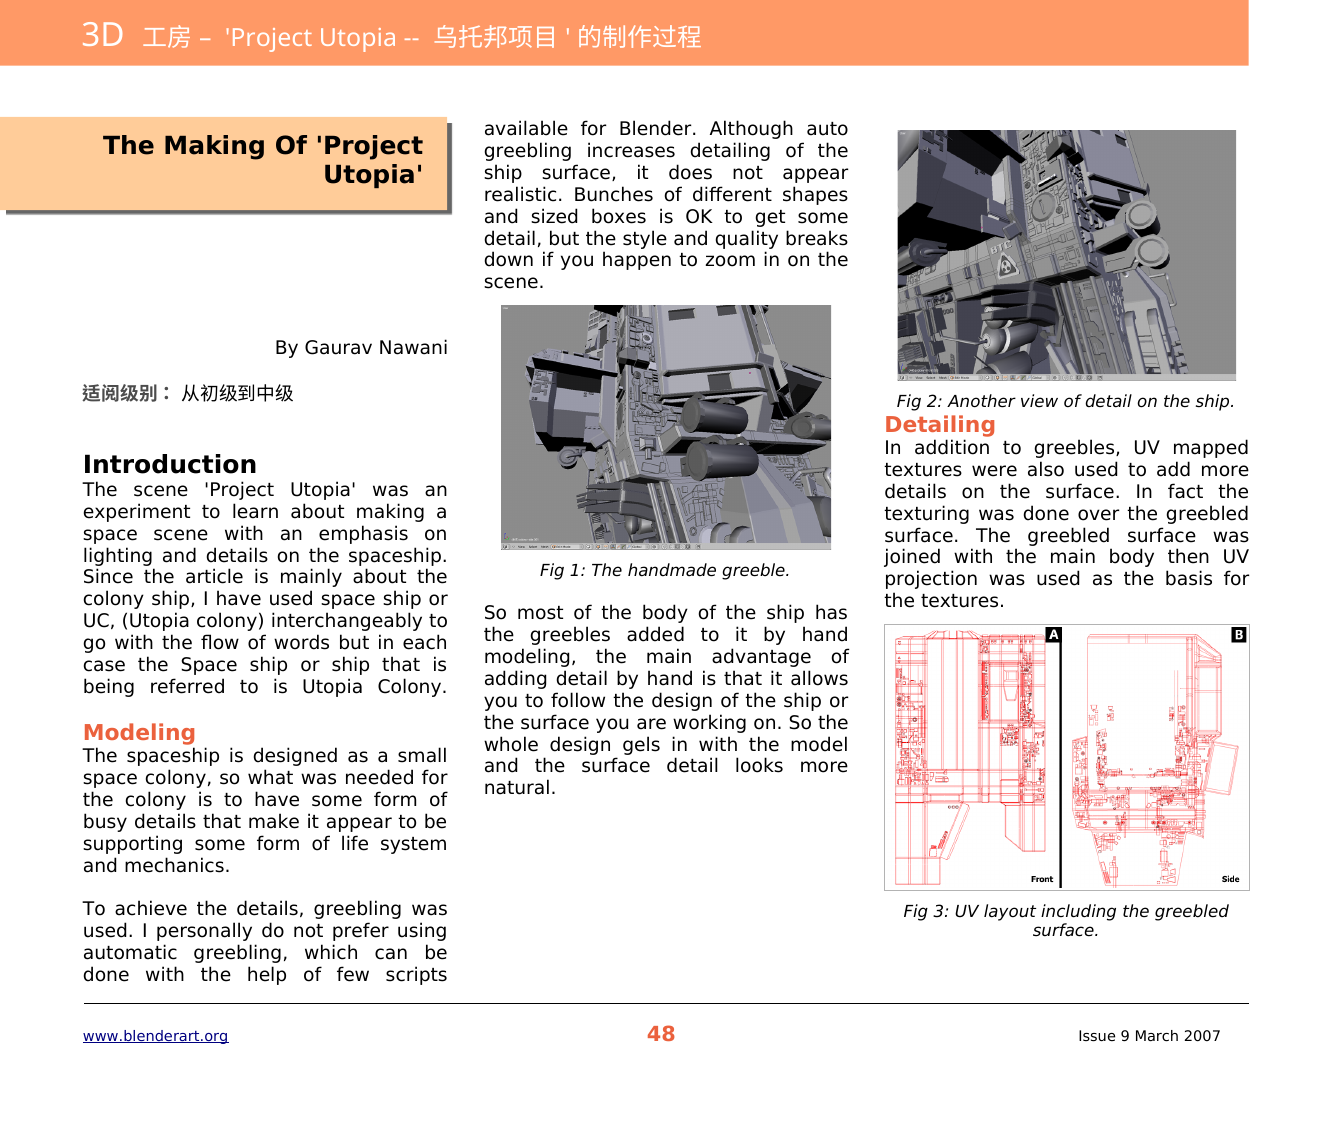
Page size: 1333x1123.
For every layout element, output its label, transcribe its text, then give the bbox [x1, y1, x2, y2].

picture [887, 627, 1247, 888]
text Introduction [83, 428, 448, 479]
text The scene 'Project Utopia' was an experiment to learn about making a space scene with an emphasis on lighting and details on the spaceship. Since the article is mainly about the colony ship, I have used space ship or UC, (Utopia colony) interchangeably to go with the flow of words but in each case the Space ship or ship that is being referred to is Utopia Colony. Modeling The spaceship is designed as a small space colony, so what was needed for the colony is to have some form of busy details that make it appear to be supporting some form of life system and mechanics. [83, 479, 448, 876]
text [884, 941, 1249, 984]
picture [501, 305, 832, 550]
text Fig 1: The handmade greeble. [483, 293, 849, 580]
text Fig 2: Another view of detail on the ship. [884, 118, 1249, 412]
text By Gaurav Nawani [83, 337, 448, 359]
text Detailing In addition to greebles, UV mapped textures were also used to add more details on the surface. In fact the texturing was done over the greebled surface. The greebled surface was joined with the main body then UV projection was used as the basis for the textures. [884, 412, 1249, 612]
picture [897, 130, 1237, 381]
text available for Blender. Although auto greebling increases detailing of the ship surface, it does not appear realistic. Bunches of different shapes and sized boxes is OK to get some detail, but the style and quality breaks down if you happen to zoom in on the scene. [483, 118, 849, 293]
text Fig 3: UV layout including the greebled surface. [884, 891, 1249, 941]
text To achieve the details, greebling was used. I personally do not prefer using automatic greebling, which can be done with the help of few scripts [83, 876, 448, 986]
text So most of the body of the ship has the greebles added to it by hand modeling, the main advantage of adding detail by hand is that it allows you to follow the design of the ship or the surface you are working on. So the whole design gels in with the model and the surface detail looks more natural. [483, 580, 849, 799]
text [884, 612, 1249, 624]
text 适阅级别： 从初级到中级 [83, 381, 448, 406]
